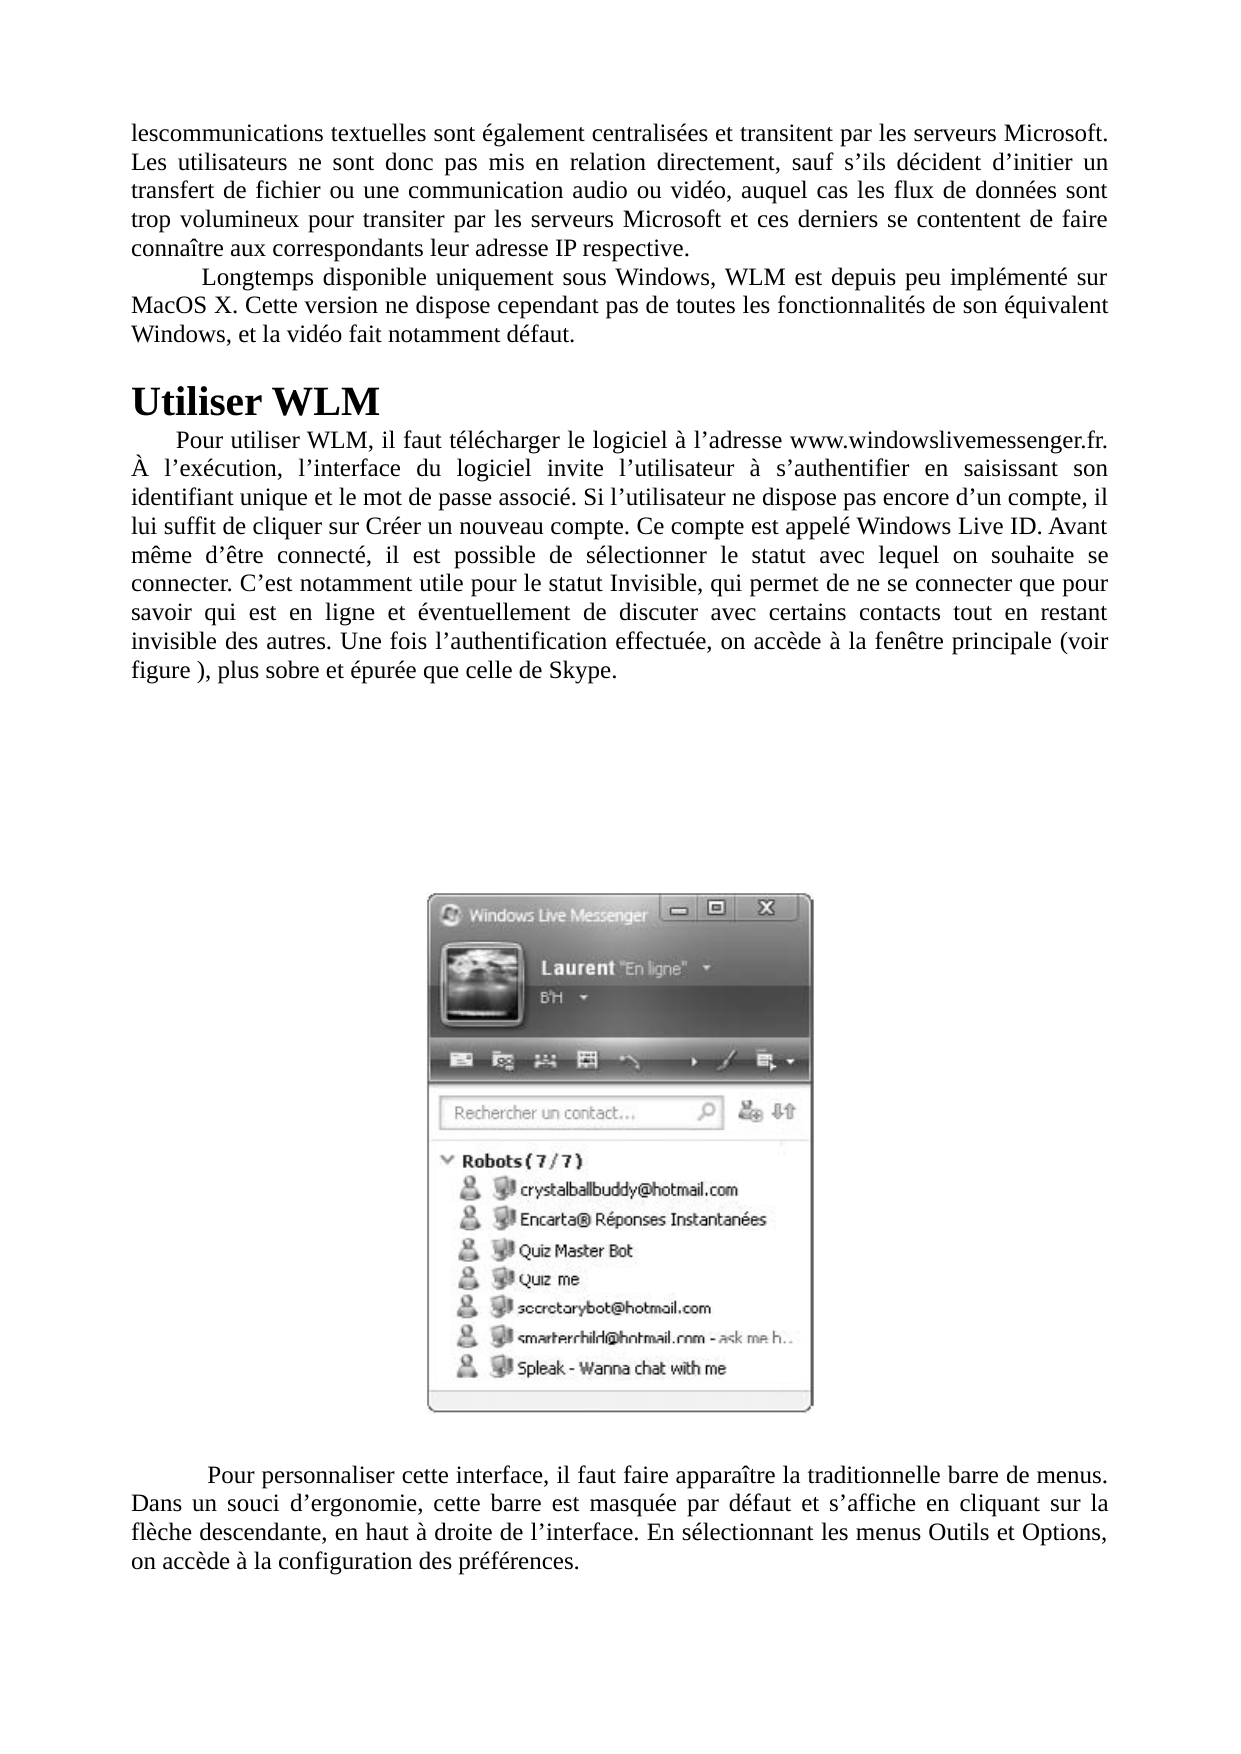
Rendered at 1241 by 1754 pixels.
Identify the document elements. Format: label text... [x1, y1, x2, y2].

text Pour personnaliser cette interface, il faut faire apparaître la traditionnelle barre de menus. Dans un souci d’ergonomie, cette barre est masquée par défaut et s’affiche en cliquant sur la flèche descendante, en haut à droite de l’interface. En sélectionnant les menus Outils et Options, on accède à la configuration des préférences. [131, 1460, 1109, 1575]
text Utiliser WLM [131, 377, 1109, 425]
picture [426, 892, 814, 1414]
text Pour utiliser WLM, il faut télécharger le logiciel à l’adresse www.windowslivemessenger.fr. À l’exécution, l’interface du logiciel invite l’utilisateur à s’authentifier en saisissant son identifiant unique et le mot de passe associé. Si l’utilisateur ne dispose pas encore d’un compte, il lui suffit de cliquer sur Créer un nouveau compte. Ce compte est appelé Windows Live ID. Avant même d’être connecté, il est possible de sélectionner le statut avec lequel on souhaite se connecter. C’est notamment utile pour le statut Invisible, qui permet de ne se connecter que pour savoir qui est en ligne et éventuellement de discuter avec certains contacts tout en restant invisible des autres. Une fois l’authentification effectuée, on accède à la fenêtre principale (voir figure ), plus sobre et épurée que celle de Skype. [131, 425, 1109, 683]
text Longtemps disponible uniquement sous Windows, WLM est depuis peu implémenté sur MacOS X. Cette version ne dispose cependant pas de toutes les fonctionnalités de son équivalent Windows, et la vidéo fait notamment défaut. [131, 262, 1109, 348]
text lescommunications textuelles sont également centralisées et transitent par les serveurs Microsoft. Les utilisateurs ne sont donc pas mis en relation directement, sauf s’ils décident d’initier un transfert de fichier ou une communication audio ou vidéo, auquel cas les flux de données sont trop volumineux pour transiter par les serveurs Microsoft et ces derniers se contentent de faire connaître aux correspondants leur adresse IP respective. [131, 118, 1109, 262]
